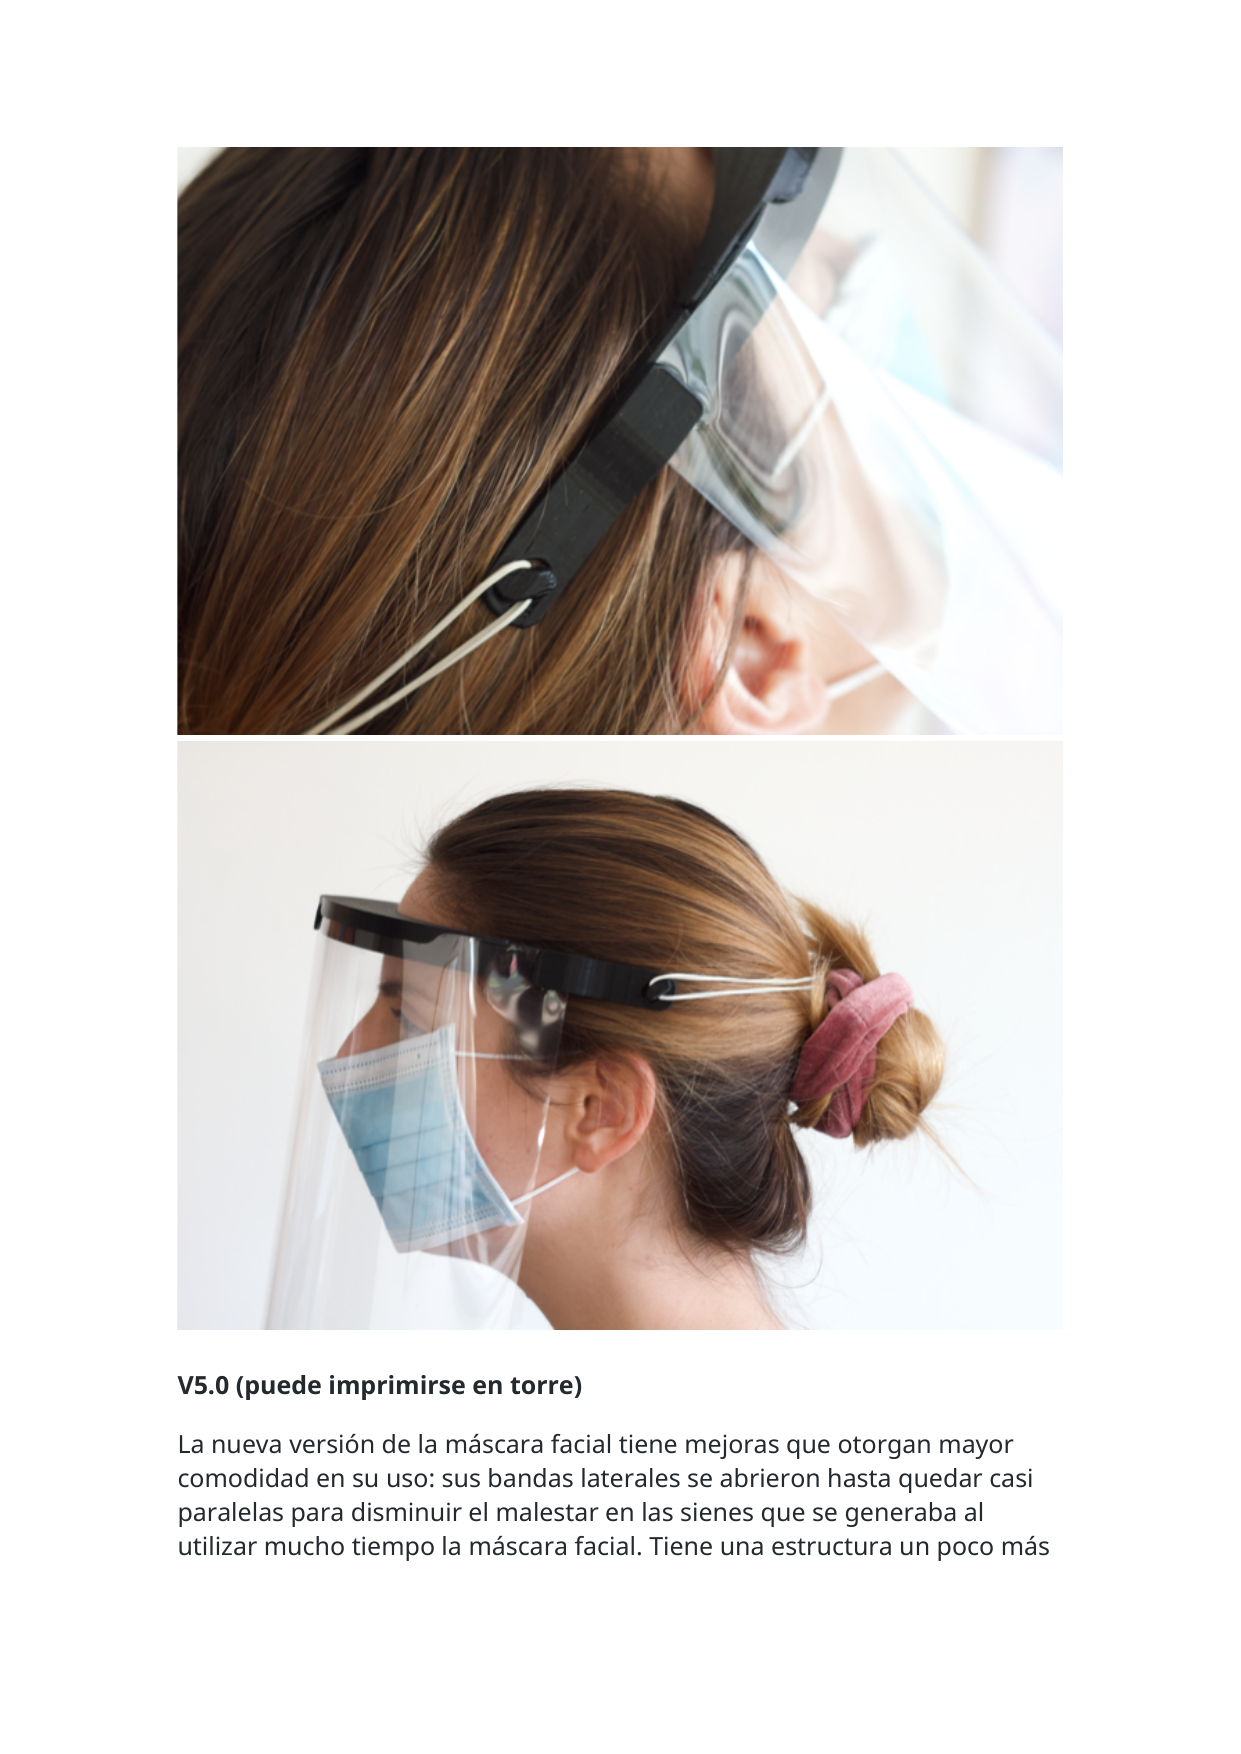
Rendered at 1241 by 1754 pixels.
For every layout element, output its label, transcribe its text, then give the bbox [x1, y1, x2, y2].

subtitle V5.0 (puede imprimirse en torre) [177, 1367, 1063, 1402]
text La nueva versión de la máscara facial tiene mejoras que otorgan mayor comodidad en su uso: sus bandas laterales se abrieron hasta quedar casi paralelas para disminuir el malestar en las sienes que se generaba al utilizar mucho tiempo la máscara facial. Tiene una estructura un poco más [177, 1427, 1063, 1563]
picture [177, 741, 1063, 1330]
picture [177, 147, 1063, 735]
